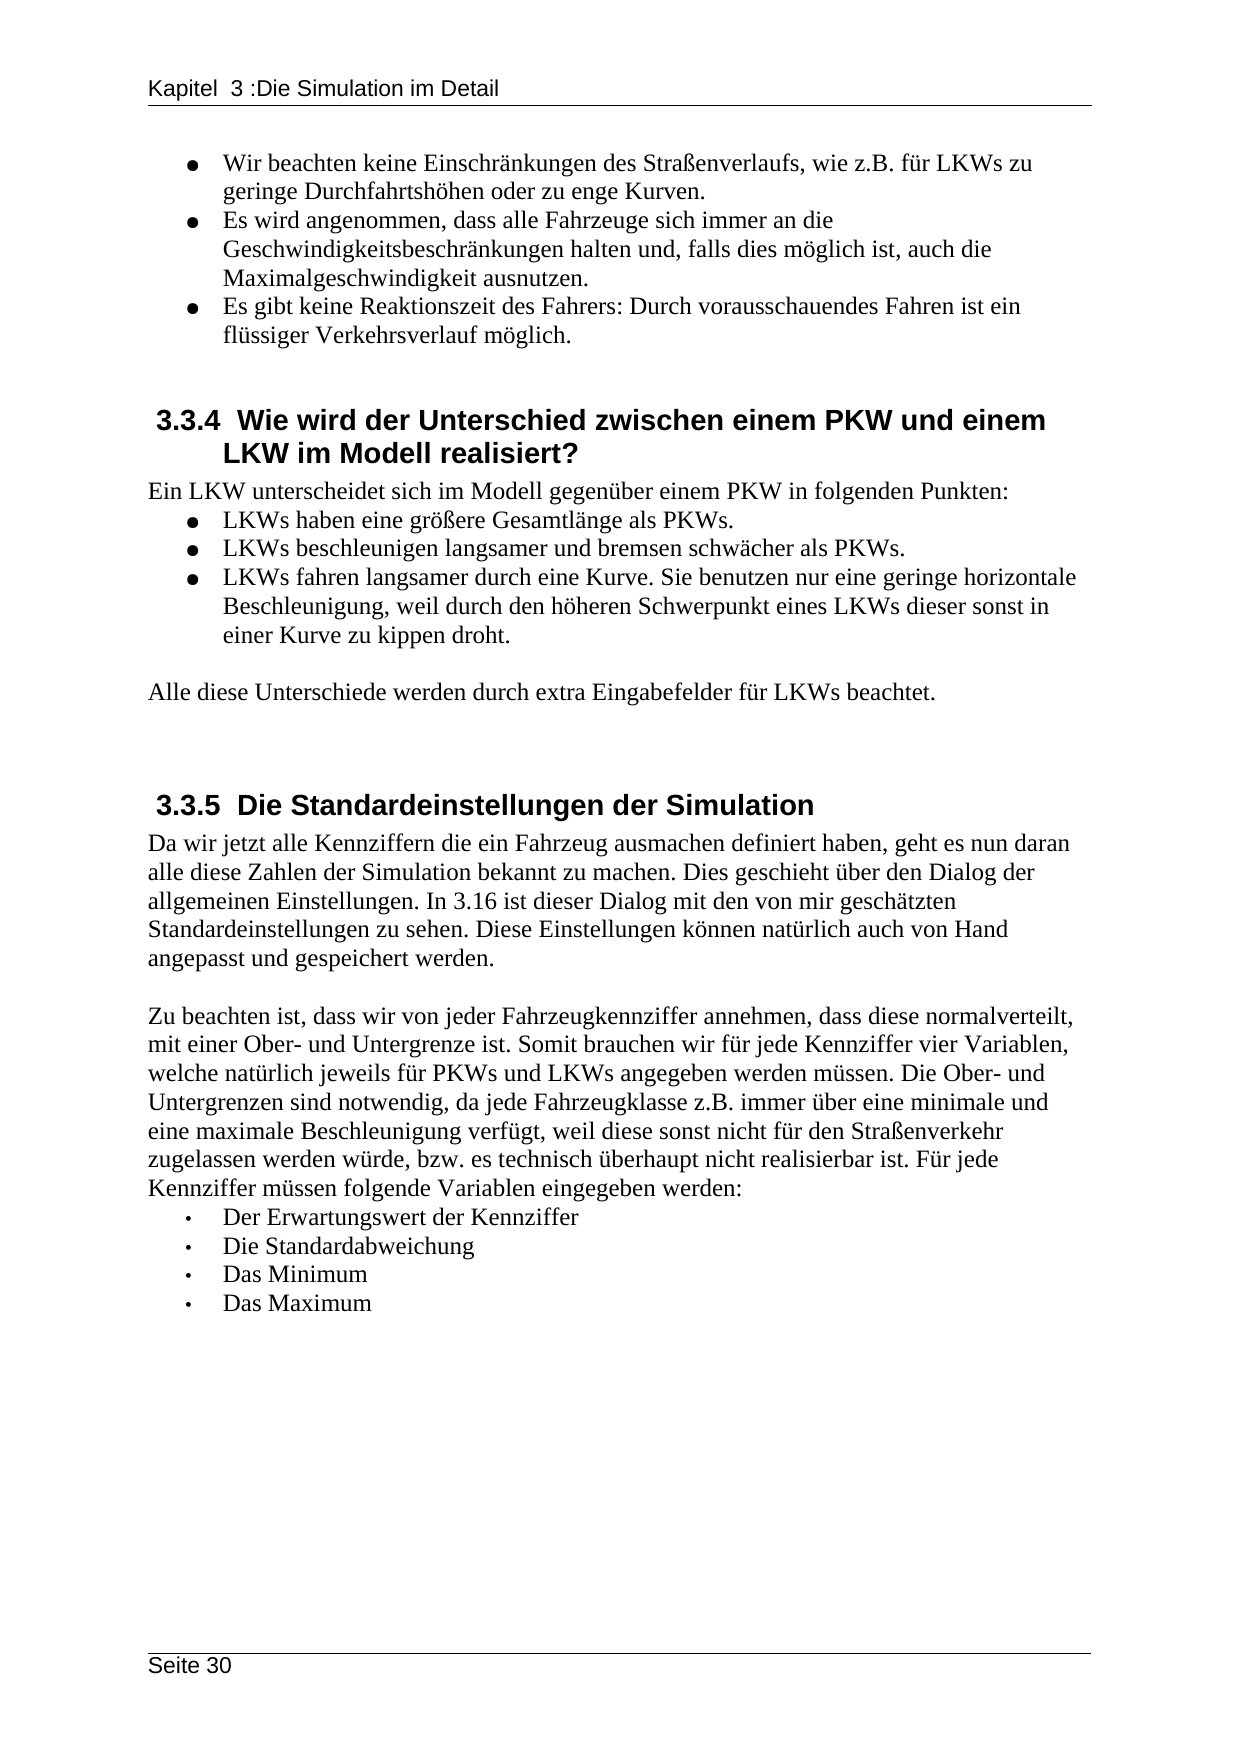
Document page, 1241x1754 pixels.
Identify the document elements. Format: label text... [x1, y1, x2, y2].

list Es wird angenommen, dass alle Fahrzeuge sich immer an die Geschwindigkeitsbeschränkungen halten und, falls dies möglich ist, auch die Maximalgeschwindigkeit ausnutzen. [185, 205, 1092, 291]
text Da wir jetzt alle Kennziffern die ein Fahrzeug ausmachen definiert haben, geht es nun daran alle diese Zahlen der Simulation bekannt zu machen. Dies geschieht über den Dialog der allgemeinen Einstellungen. In Abbildung 3.16 ist dieser Dialog mit den von mir geschätzten Standardeinstellungen zu sehen. Diese Einstellungen können natürlich auch von Hand angepasst und gespeichert werden. [148, 828, 1092, 972]
list Die Standardabweichung [185, 1231, 1092, 1259]
list LKWs fahren langsamer durch eine Kurve. Sie benutzen nur eine geringe horizontale Beschleunigung, weil durch den höheren Schwerpunkt eines LKWs dieser sonst in einer Kurve zu kippen droht. [185, 562, 1092, 648]
text Zu beachten ist, dass wir von jeder Fahrzeugkennziffer annehmen, dass diese normalverteilt, mit einer Ober- und Untergrenze ist. Somit brauchen wir für jede Kennziffer vier Variablen, welche natürlich jeweils für PKWs und LKWs angegeben werden müssen. Die Ober- und Untergrenzen sind notwendig, da jede Fahrzeugklasse z.B. immer über eine minimale und eine maximale Beschleunigung verfügt, weil diese sonst nicht für den Straßenverkehr zugelassen werden würde, bzw. es technisch überhaupt nicht realisierbar ist. Für jede Kennziffer müssen folgende Variablen eingegeben werden: [148, 1001, 1092, 1202]
text Alle diese Unterschiede werden durch extra Eingabefelder für LKWs beachtet. [148, 677, 1092, 706]
list Es gibt keine Reaktionszeit des Fahrers: Durch vorausschauendes Fahren ist ein flüssiger Verkehrsverlauf möglich. [185, 291, 1092, 349]
text Ein LKW unterscheidet sich im Modell gegenüber einem PKW in folgenden Punkten: [148, 476, 1092, 505]
list Der Erwartungswert der Kennziffer [185, 1202, 1092, 1231]
subtitle Wie wird der Unterschied zwischen einem PKW und einem LKW im Modell realisiert? [148, 403, 1092, 470]
subtitle Die Standardeinstellungen der Simulation [148, 788, 1092, 822]
list Das Maximum [185, 1288, 1092, 1317]
list Das Minimum [185, 1259, 1092, 1288]
list LKWs haben eine größere Gesamtlänge als PKWs. [185, 505, 1092, 533]
list Wir beachten keine Einschränkungen des Straßenverlaufs, wie z.B. für LKWs zu geringe Durchfahrtshöhen oder zu enge Kurven. [185, 148, 1092, 205]
list LKWs beschleunigen langsamer und bremsen schwächer als PKWs. [185, 533, 1092, 562]
